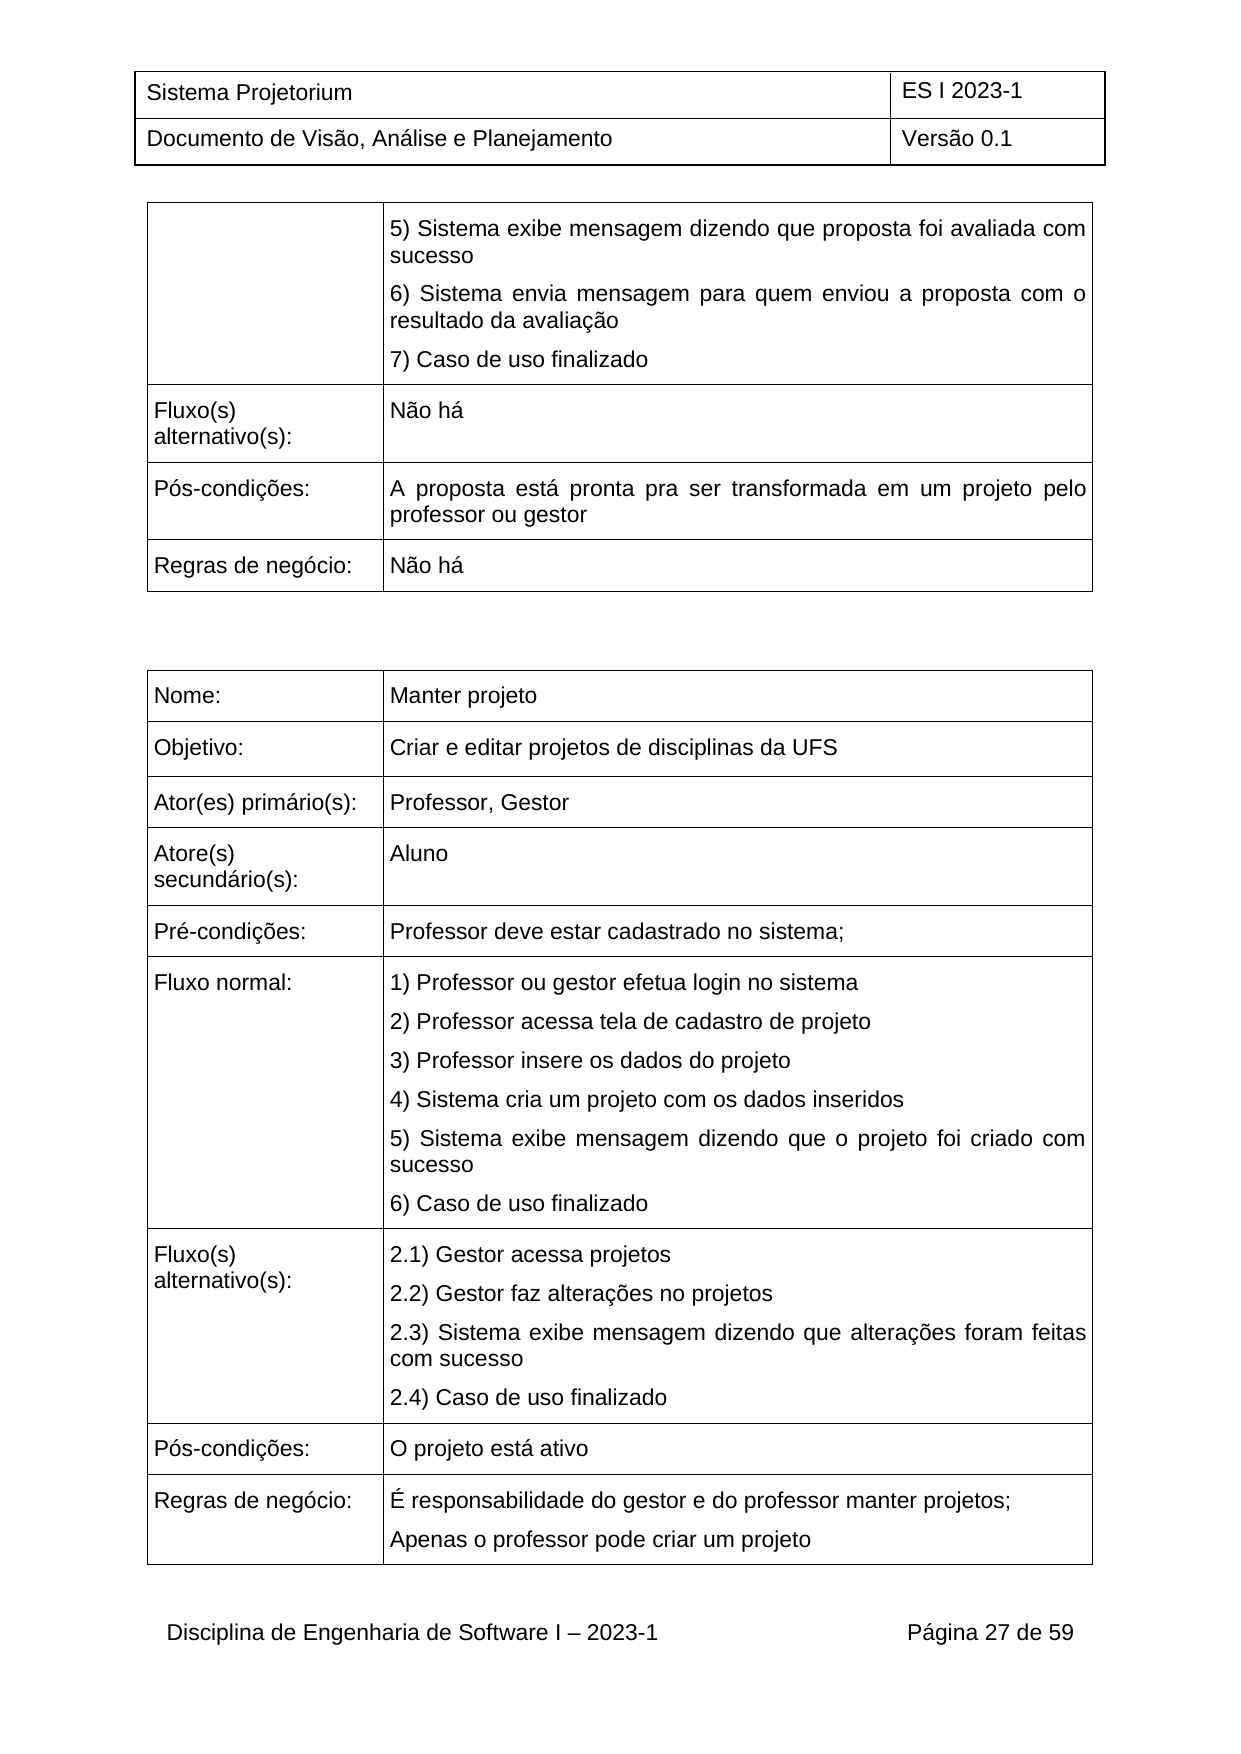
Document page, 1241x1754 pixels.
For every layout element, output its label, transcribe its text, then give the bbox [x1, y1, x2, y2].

table_header Nome: [148, 671, 383, 721]
table_cell Fluxo normal: [148, 957, 383, 1228]
table_cell Aluno [384, 828, 1092, 905]
table_cell Atore(s) secundário(s): [148, 828, 383, 905]
table_cell É responsabilidade do gestor e do professor manter projetos; Apenas o professor pode criar um projeto [384, 1475, 1092, 1564]
table_cell A proposta está pronta pra ser transformada em um projeto pelo professor ou gestor [384, 463, 1092, 539]
table_cell [148, 203, 383, 384]
table_cell Professor, Gestor [384, 777, 1092, 827]
table_cell Objetivo: [148, 722, 383, 776]
table_cell Regras de negócio: [148, 540, 383, 591]
table_cell 5) Sistema exibe mensagem dizendo que proposta foi avaliada com sucesso 6) Sistema envia mensagem para quem enviou a proposta com o resultado da avaliação 7) Caso de uso finalizado [384, 203, 1092, 384]
table_cell Criar e editar projetos de disciplinas da UFS [384, 722, 1092, 776]
table_cell Regras de negócio: [148, 1475, 383, 1564]
table_cell Ator(es) primário(s): [148, 777, 383, 827]
table_cell O projeto está ativo [384, 1424, 1092, 1474]
table_cell Pós-condições: [148, 463, 383, 539]
table_cell Professor deve estar cadastrado no sistema; [384, 906, 1092, 956]
table_cell Pré-condições: [148, 906, 383, 956]
table_cell 2.1) Gestor acessa projetos 2.2) Gestor faz alterações no projetos 2.3) Sistema exibe mensagem dizendo que alterações foram feitas com sucesso 2.4) Caso de uso finalizado [384, 1229, 1092, 1422]
table_header Manter projeto [384, 671, 1092, 721]
table_cell Fluxo(s) alternativo(s): [148, 385, 383, 462]
table_cell 1) Professor ou gestor efetua login no sistema 2) Professor acessa tela de cadastro de projeto 3) Professor insere os dados do projeto 4) Sistema cria um projeto com os dados inseridos 5) Sistema exibe mensagem dizendo que o projeto foi criado com sucesso 6) Caso de uso finalizado [384, 957, 1092, 1228]
table_cell Não há [384, 385, 1092, 462]
table_cell Fluxo(s) alternativo(s): [148, 1229, 383, 1422]
table_cell Não há [384, 540, 1092, 591]
table_cell Pós-condições: [148, 1424, 383, 1474]
